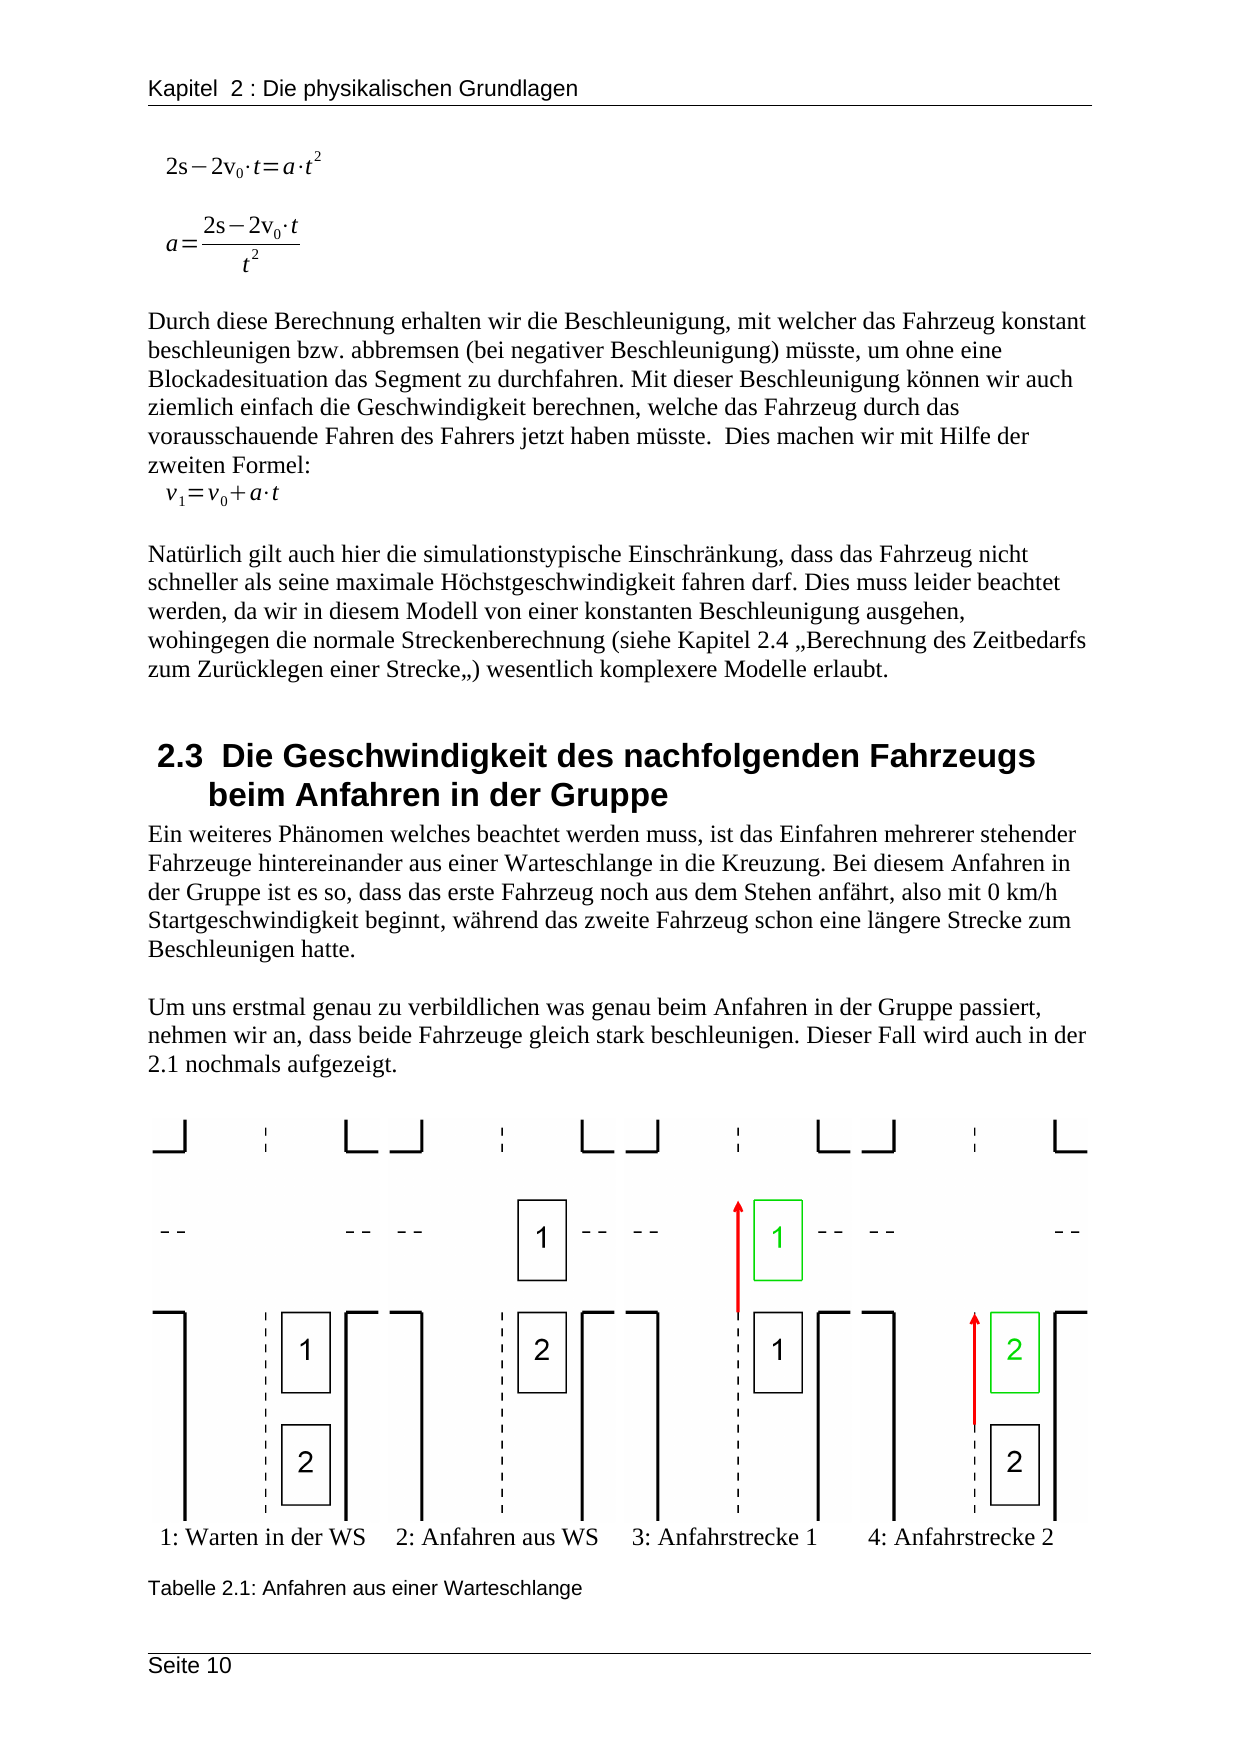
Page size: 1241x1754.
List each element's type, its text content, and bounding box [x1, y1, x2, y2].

text Ein weiteres Phänomen welches beachtet werden muss, ist das Einfahren mehrerer stehender Fahrzeuge hintereinander aus einer Warteschlange in die Kreuzung. Bei diesem Anfahren in der Gruppe ist es so, dass das erste Fahrzeug noch aus dem Stehen anfährt, also mit 0 km/h Startgeschwindigkeit beginnt, während das zweite Fahrzeug schon eine längere Strecke zum Beschleunigen hatte. [148, 819, 1092, 963]
picture [152, 1118, 380, 1523]
table_header 1: Warten in der WS [148, 1107, 384, 1563]
table_header 2: Anfahren aus WS [384, 1107, 620, 1563]
picture [624, 1118, 852, 1523]
picture [860, 1118, 1088, 1523]
table_header [856, 1107, 1092, 1522]
subtitle Die Geschwindigkeit des nachfolgenden Fahrzeugs beim Anfahren in der Gruppe [148, 736, 1092, 813]
text Durch diese Berechnung erhalten wir die Beschleunigung, mit welcher das Fahrzeug konstant beschleunigen bzw. abbremsen (bei negativer Beschleunigung) müsste, um ohne eine Blockadesituation das Segment zu durchfahren. Mit dieser Beschleunigung können wir auch ziemlich einfach die Geschwindigkeit berechnen, welche das Fahrzeug durch das vorausschauende Fahren des Fahrers jetzt haben müsste. Dies machen wir mit Hilfe der zweiten Formel: [148, 306, 1092, 479]
picture [388, 1118, 616, 1523]
text Tabelle 2.1: Anfahren aus einer Warteschlange [148, 1575, 1092, 1599]
text Natürlich gilt auch hier die simulationstypische Einschränkung, dass das Fahrzeug nicht schneller als seine maximale Höchstgeschwindigkeit fahren darf. Dies muss leider beachtet werden, da wir in diesem Modell von einer konstanten Beschleunigung ausgehen, wohingegen die normale Streckenberechnung (siehe Kapitel 2.4 „Berechnung des Zeitbedarfs zum Zurücklegen einer Strecke„) wesentlich komplexere Modelle erlaubt. [148, 539, 1092, 682]
table_header 3: Anfahrstrecke 1 [620, 1107, 856, 1563]
table_header 4: Anfahrstrecke 2 [856, 1523, 1092, 1563]
text Um uns erstmal genau zu verbildlichen was genau beim Anfahren in der Gruppe passiert, nehmen wir an, dass beide Fahrzeuge gleich stark beschleunigen. Dieser Fall wird auch in der Tabelle 2.1 nochmals aufgezeigt. [148, 992, 1092, 1078]
